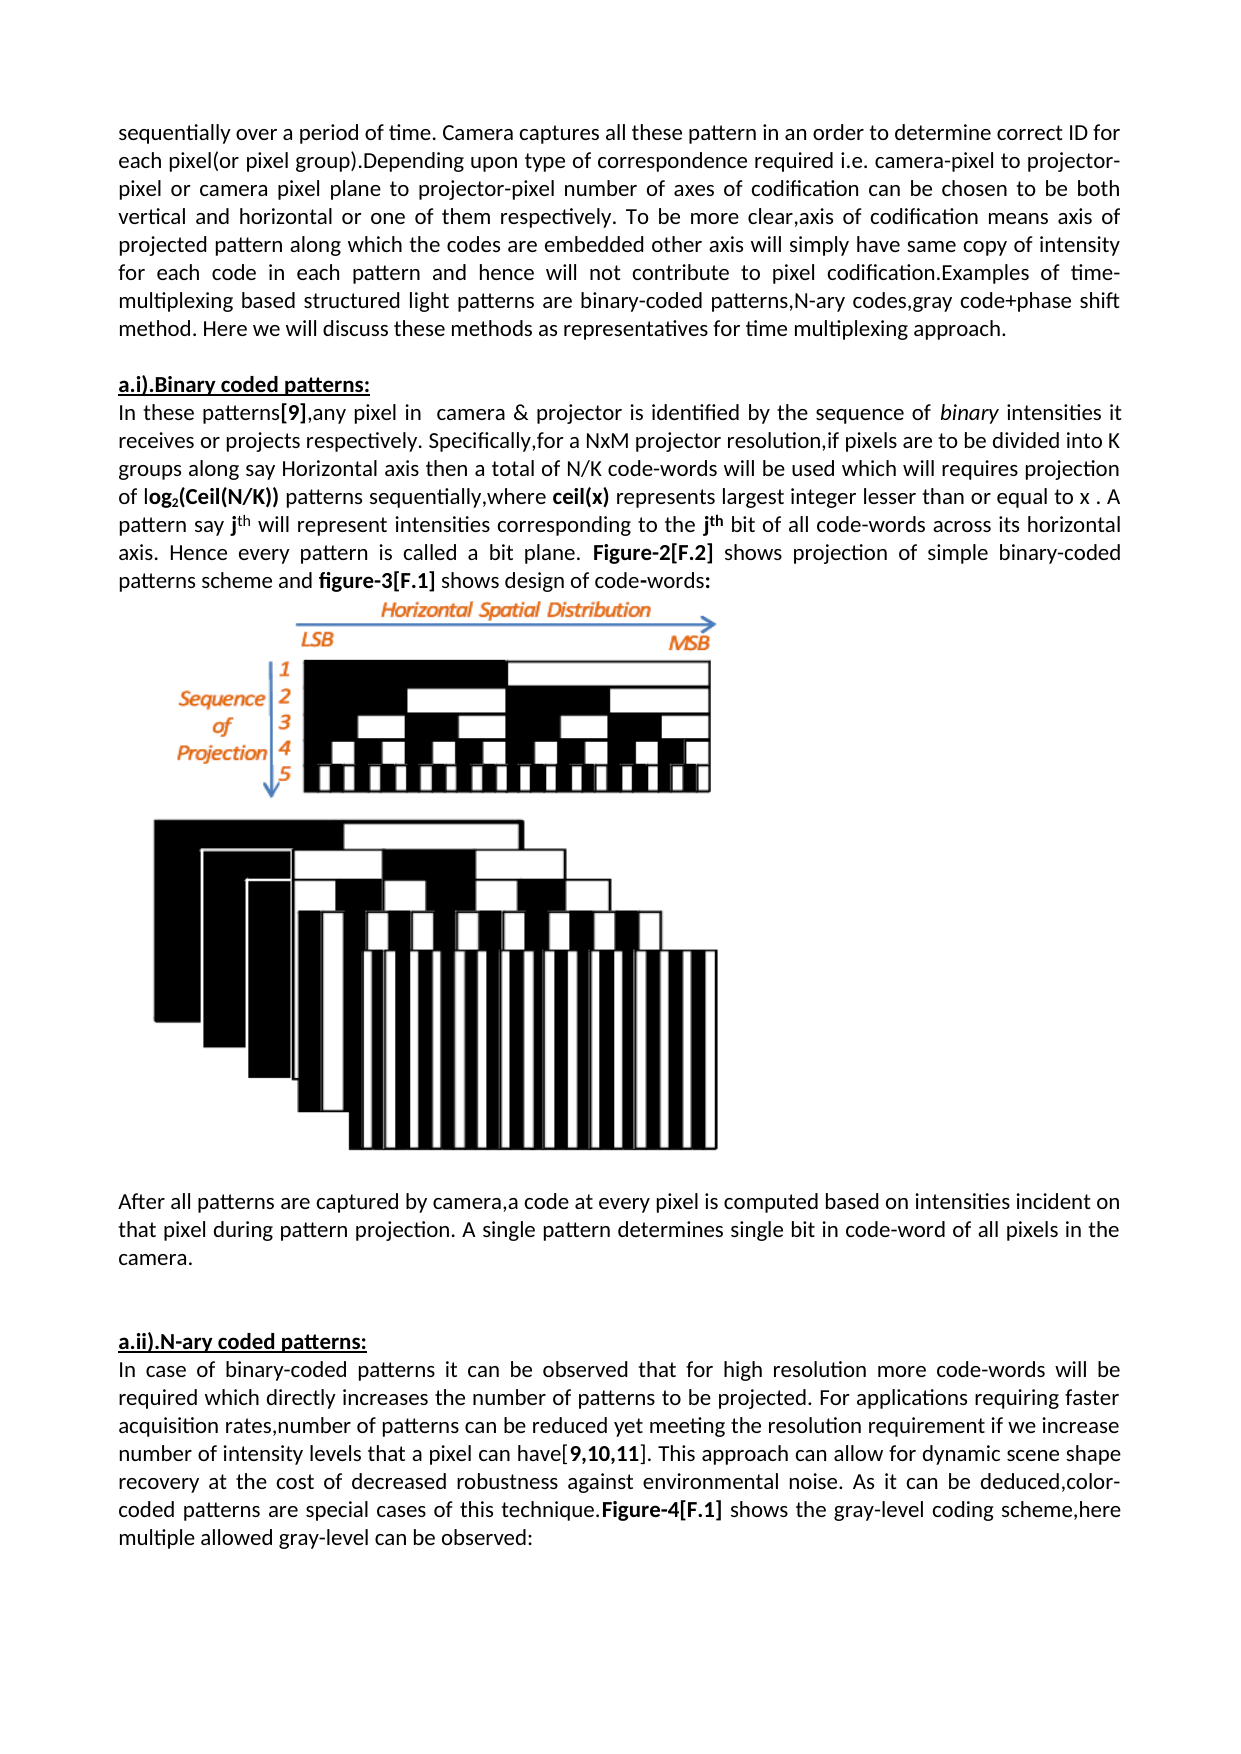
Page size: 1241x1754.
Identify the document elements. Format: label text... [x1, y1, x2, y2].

text In these patterns[9],any pixel in camera & projector is identified by the sequence of binary intensities it receives or projects respectively. Specifically,for a NxM projector resolution,if pixels are to be divided into K groups along say Horizontal axis then a total of N/K code-words will be used which will requires projection of log2(Ceil(N/K)) patterns sequentially,where ceil(x) represents largest integer lesser than or equal to x . A pattern say jth will represent intensities corresponding to the jth bit of all code-words across its horizontal axis. Hence every pattern is called a bit plane. Figure-2[F.2] shows projection of simple binary-coded patterns scheme and figure-3[F.1] shows design of code-words: [118, 398, 1122, 594]
text In case of binary-coded patterns it can be observed that for high resolution more code-words will be required which directly increases the number of patterns to be projected. For applications requiring faster acquisition rates,number of patterns can be reduced yet meeting the resolution requirement if we increase number of intensity levels that a pixel can have[9,10,11]. This approach can allow for dynamic scene shape recovery at the cost of decreased robustness against environmental noise. As it can be deduced,color-coded patterns are special cases of this technique.Figure-4[F.1] shows the gray-level coding scheme,here multiple allowed gray-level can be observed: [118, 1355, 1122, 1551]
text sequentially over a period of time. Camera captures all these pattern in an order to determine correct ID for each pixel(or pixel group).Depending upon type of correspondence required i.e. camera-pixel to projector-pixel or camera pixel plane to projector-pixel number of axes of codification can be chosen to be both vertical and horizontal or one of them respectively. To be more clear,axis of codification means axis of projected pattern along which the codes are embedded other axis will simply have same copy of intensity for each code in each pattern and hence will not contribute to pixel codification.Examples of time-multiplexing based structured light patterns are binary-coded patterns,N-ary codes,gray code+phase shift method. Here we will discuss these methods as representatives for time multiplexing approach. [118, 118, 1122, 342]
picture [141, 594, 730, 1160]
text a.i).Binary coded patterns: [118, 370, 1122, 398]
text After all patterns are captured by camera,a code at every pixel is computed based on intensities incident on that pixel during pattern projection. A single pattern determines single bit in code-word of all pixels in the camera. [118, 1187, 1122, 1271]
text a.ii).N-ary coded patterns: [118, 1327, 1122, 1355]
